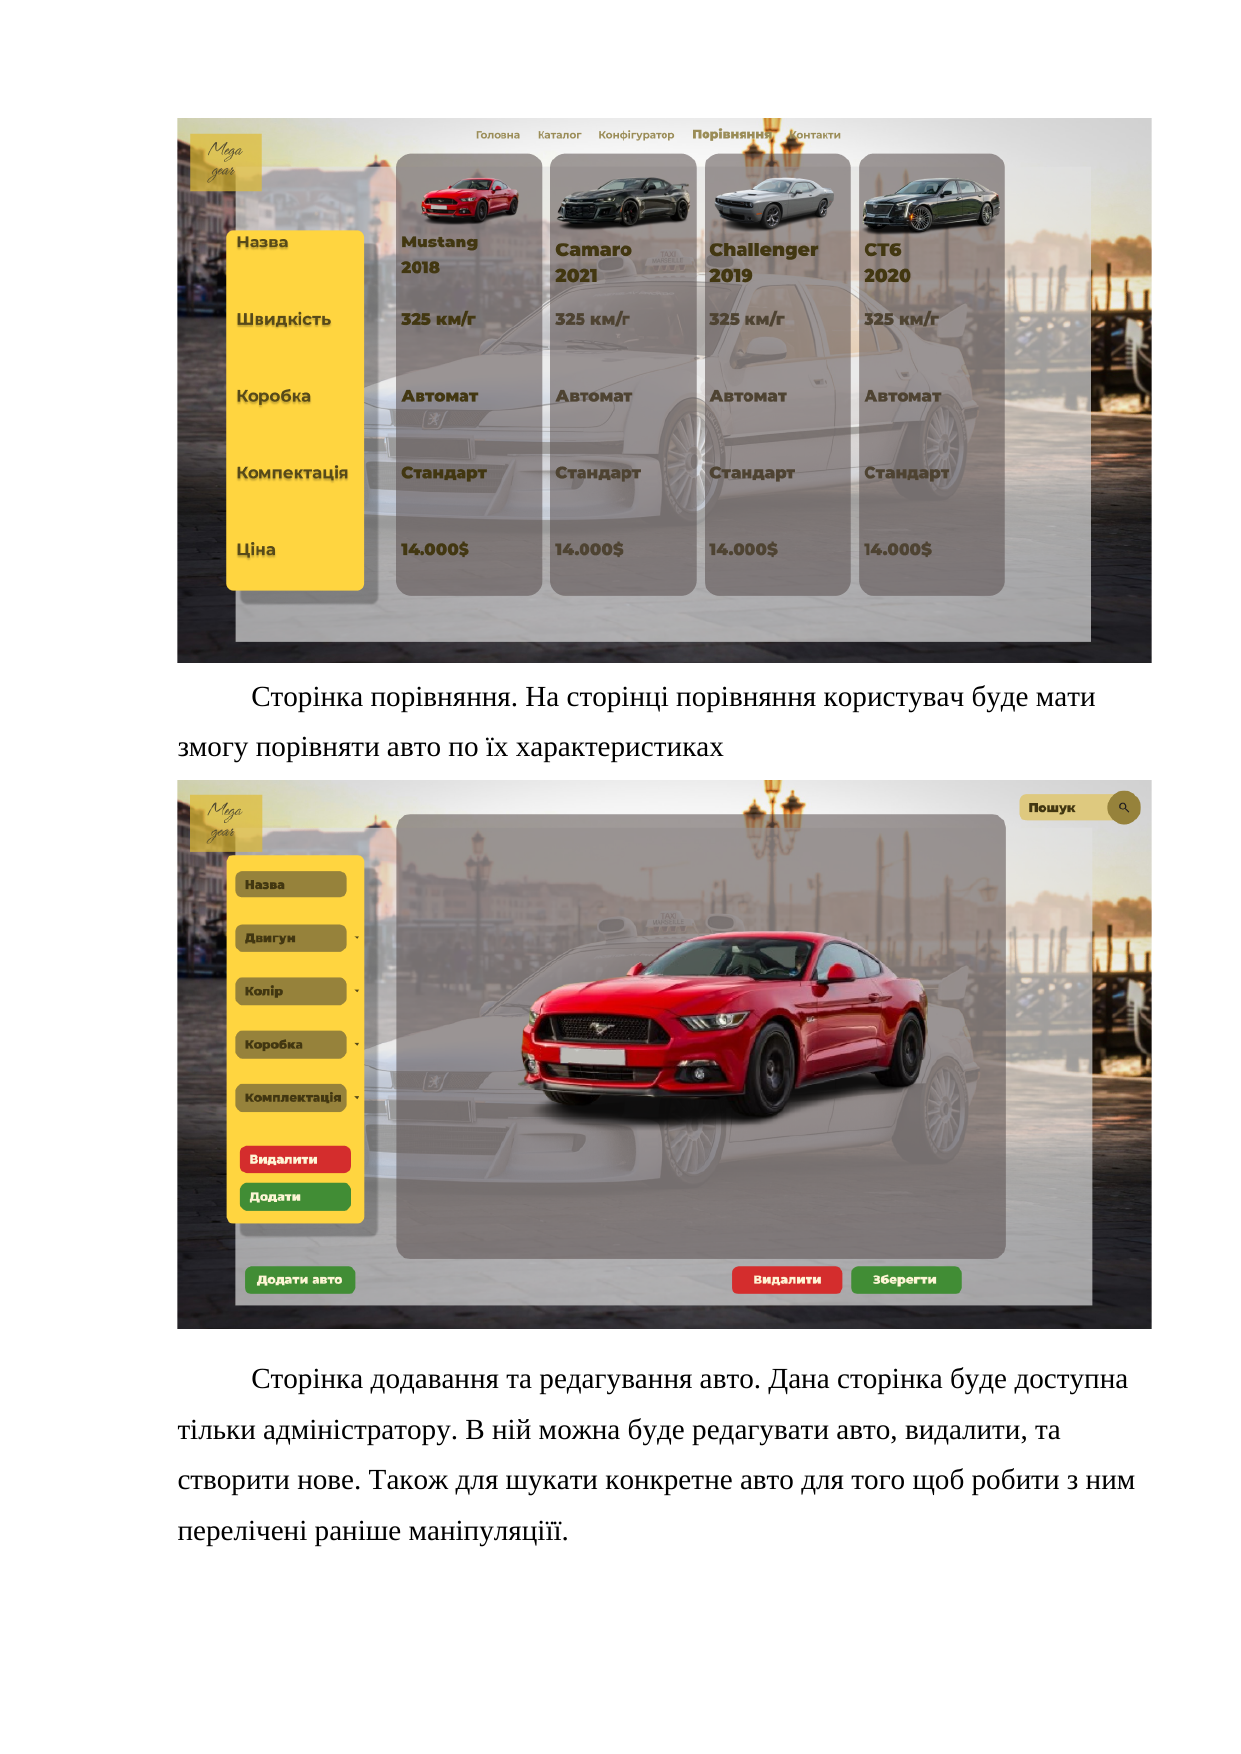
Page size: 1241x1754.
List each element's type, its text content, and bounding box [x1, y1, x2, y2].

picture [177, 780, 1152, 1329]
picture [177, 118, 1152, 663]
text Сторінка додавання та редагування авто. Дана сторінка буде доступна тільки адміністратору. В ній можна буде редагувати авто, видалити, та створити нове. Також для шукати конкретне авто для того щоб робити з ним перелічені раніше маніпуляціїї. [177, 1329, 1152, 1546]
text Сторінка порівняння. На сторінці порівняння користувач буде мати змогу порівняти авто по їх характеристиках [177, 663, 1152, 763]
